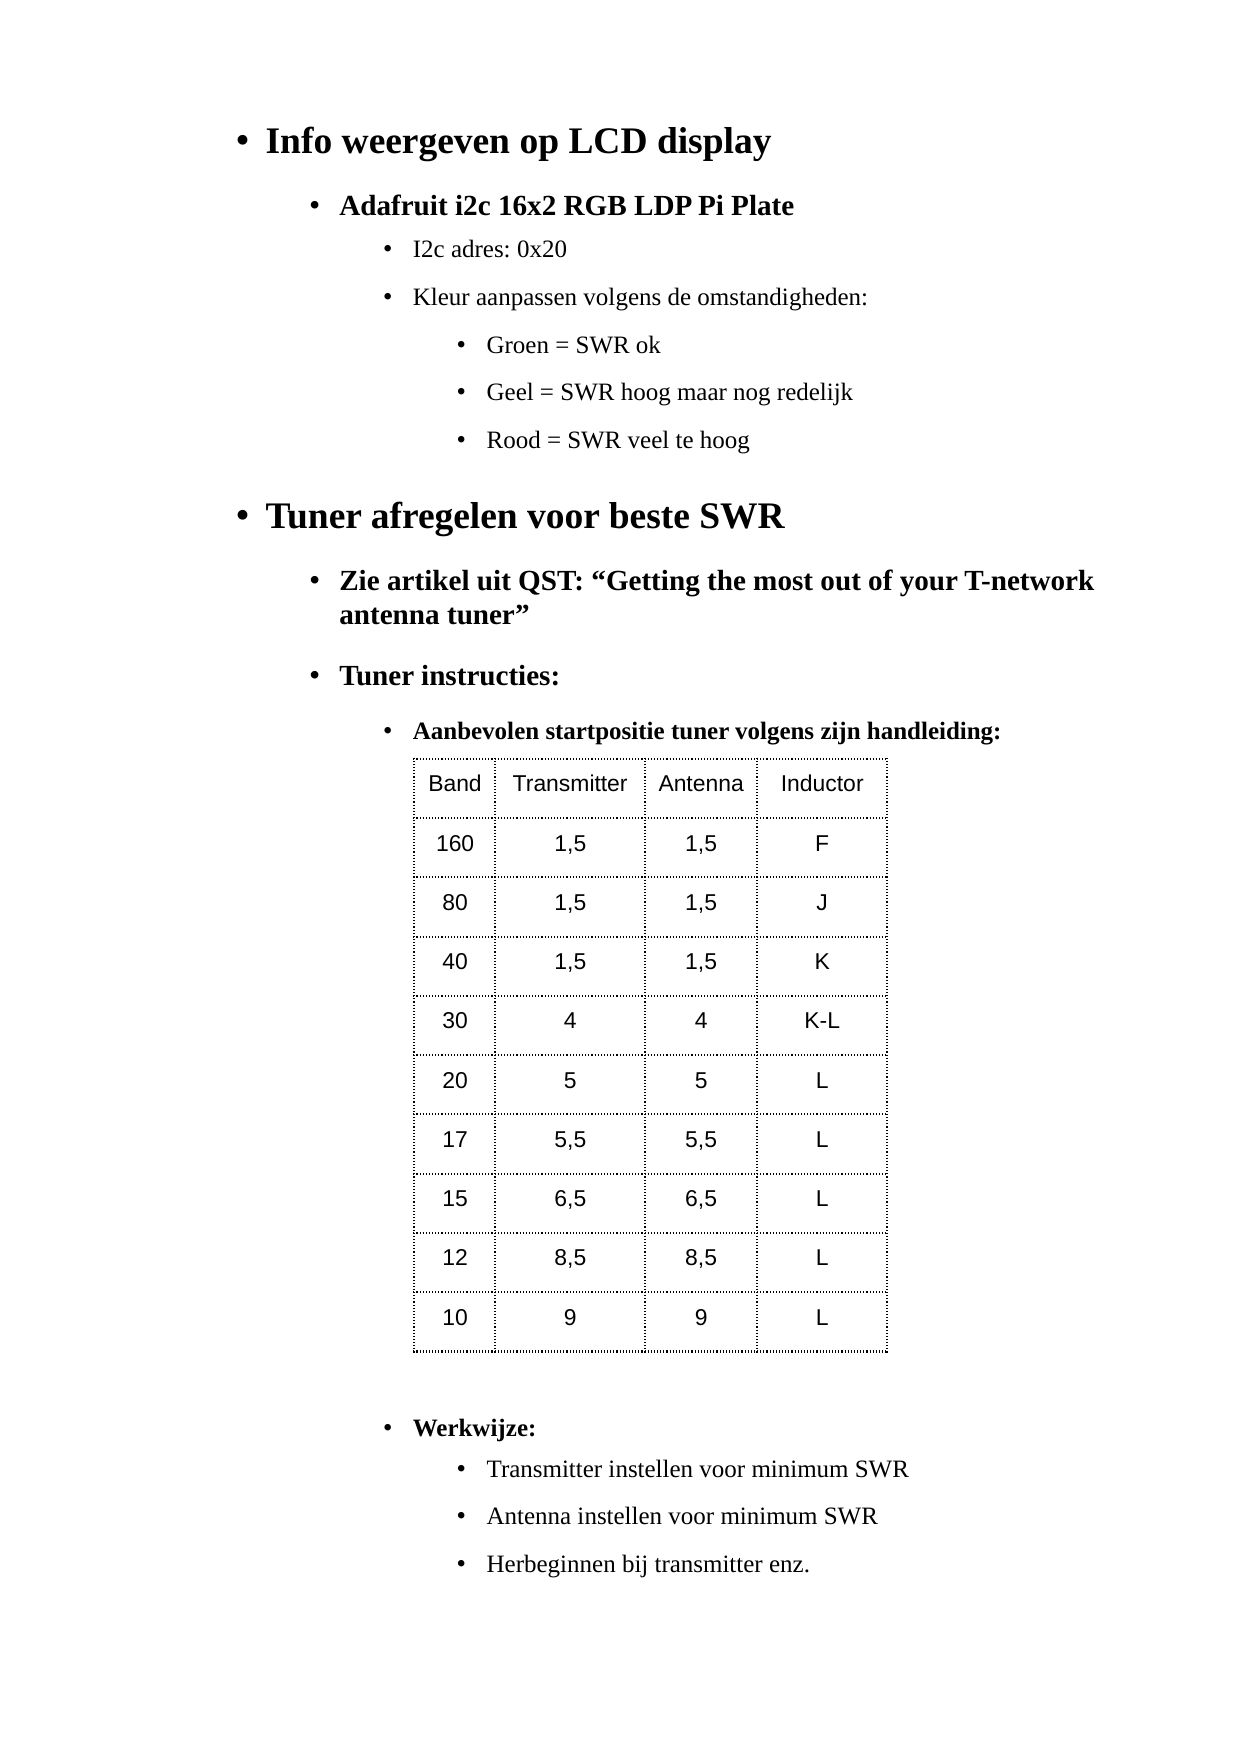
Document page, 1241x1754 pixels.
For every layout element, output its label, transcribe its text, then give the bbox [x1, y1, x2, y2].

table_cell 20 [414, 1054, 495, 1113]
list Antenna instellen voor minimum SWR [457, 1501, 1122, 1530]
table_cell 160 [414, 817, 495, 876]
table_cell 9 [495, 1291, 645, 1350]
table_cell 1,5 [645, 876, 757, 936]
list Rood = SWR veel te hoog [457, 425, 1122, 454]
table_cell L [757, 1113, 887, 1173]
table_cell 1,5 [645, 817, 757, 876]
table_cell 17 [414, 1113, 495, 1173]
table_cell 1,5 [495, 936, 645, 995]
table_cell L [757, 1173, 887, 1232]
subtitle Aanbevolen startpositie tuner volgens zijn handleiding: [383, 716, 1122, 745]
table_cell J [757, 876, 887, 936]
table_header Band [414, 758, 495, 817]
list I2c adres: 0x20 [383, 234, 1122, 263]
list Herbeginnen bij transmitter enz. [457, 1549, 1122, 1578]
list Geel = SWR hoog maar nog redelijk [457, 377, 1122, 406]
table_cell 12 [414, 1232, 495, 1291]
table_cell 40 [414, 936, 495, 995]
table_cell 6,5 [645, 1173, 757, 1232]
table_header Antenna [645, 758, 757, 817]
table_cell 15 [414, 1173, 495, 1232]
table_cell 30 [414, 995, 495, 1054]
table_cell 80 [414, 876, 495, 936]
table_cell L [757, 1054, 887, 1113]
table_cell L [757, 1291, 887, 1350]
table_cell 9 [645, 1291, 757, 1350]
table_cell 4 [495, 995, 645, 1054]
subtitle Tuner instructies: [309, 658, 1122, 691]
table_cell K-L [757, 995, 887, 1054]
subtitle Tuner afregelen voor beste SWR [236, 493, 1122, 536]
list Kleur aanpassen volgens de omstandigheden: [383, 282, 1122, 311]
table_cell K [757, 936, 887, 995]
table_cell 1,5 [495, 876, 645, 936]
table_cell 5,5 [645, 1113, 757, 1173]
table_cell 6,5 [495, 1173, 645, 1232]
table_cell 5 [645, 1054, 757, 1113]
list Transmitter instellen voor minimum SWR [457, 1454, 1122, 1483]
table_cell 1,5 [645, 936, 757, 995]
table_cell 10 [414, 1291, 495, 1350]
subtitle Info weergeven op LCD display [236, 118, 1122, 161]
table_cell L [757, 1232, 887, 1291]
table_cell 8,5 [645, 1232, 757, 1291]
table_cell 8,5 [495, 1232, 645, 1291]
table_cell F [757, 817, 887, 876]
subtitle Adafruit i2c 16x2 RGB LDP Pi Plate [309, 188, 1122, 222]
subtitle Zie artikel uit QST: “Getting the most out of your T-network antenna tuner” [309, 563, 1122, 631]
table_header Inductor [757, 758, 887, 817]
table_cell 5,5 [495, 1113, 645, 1173]
table_cell 4 [645, 995, 757, 1054]
list Groen = SWR ok [457, 330, 1122, 358]
table_header Transmitter [495, 758, 645, 817]
table_cell 5 [495, 1054, 645, 1113]
table_cell 1,5 [495, 817, 645, 876]
subtitle Werkwijze: [383, 1413, 1122, 1441]
